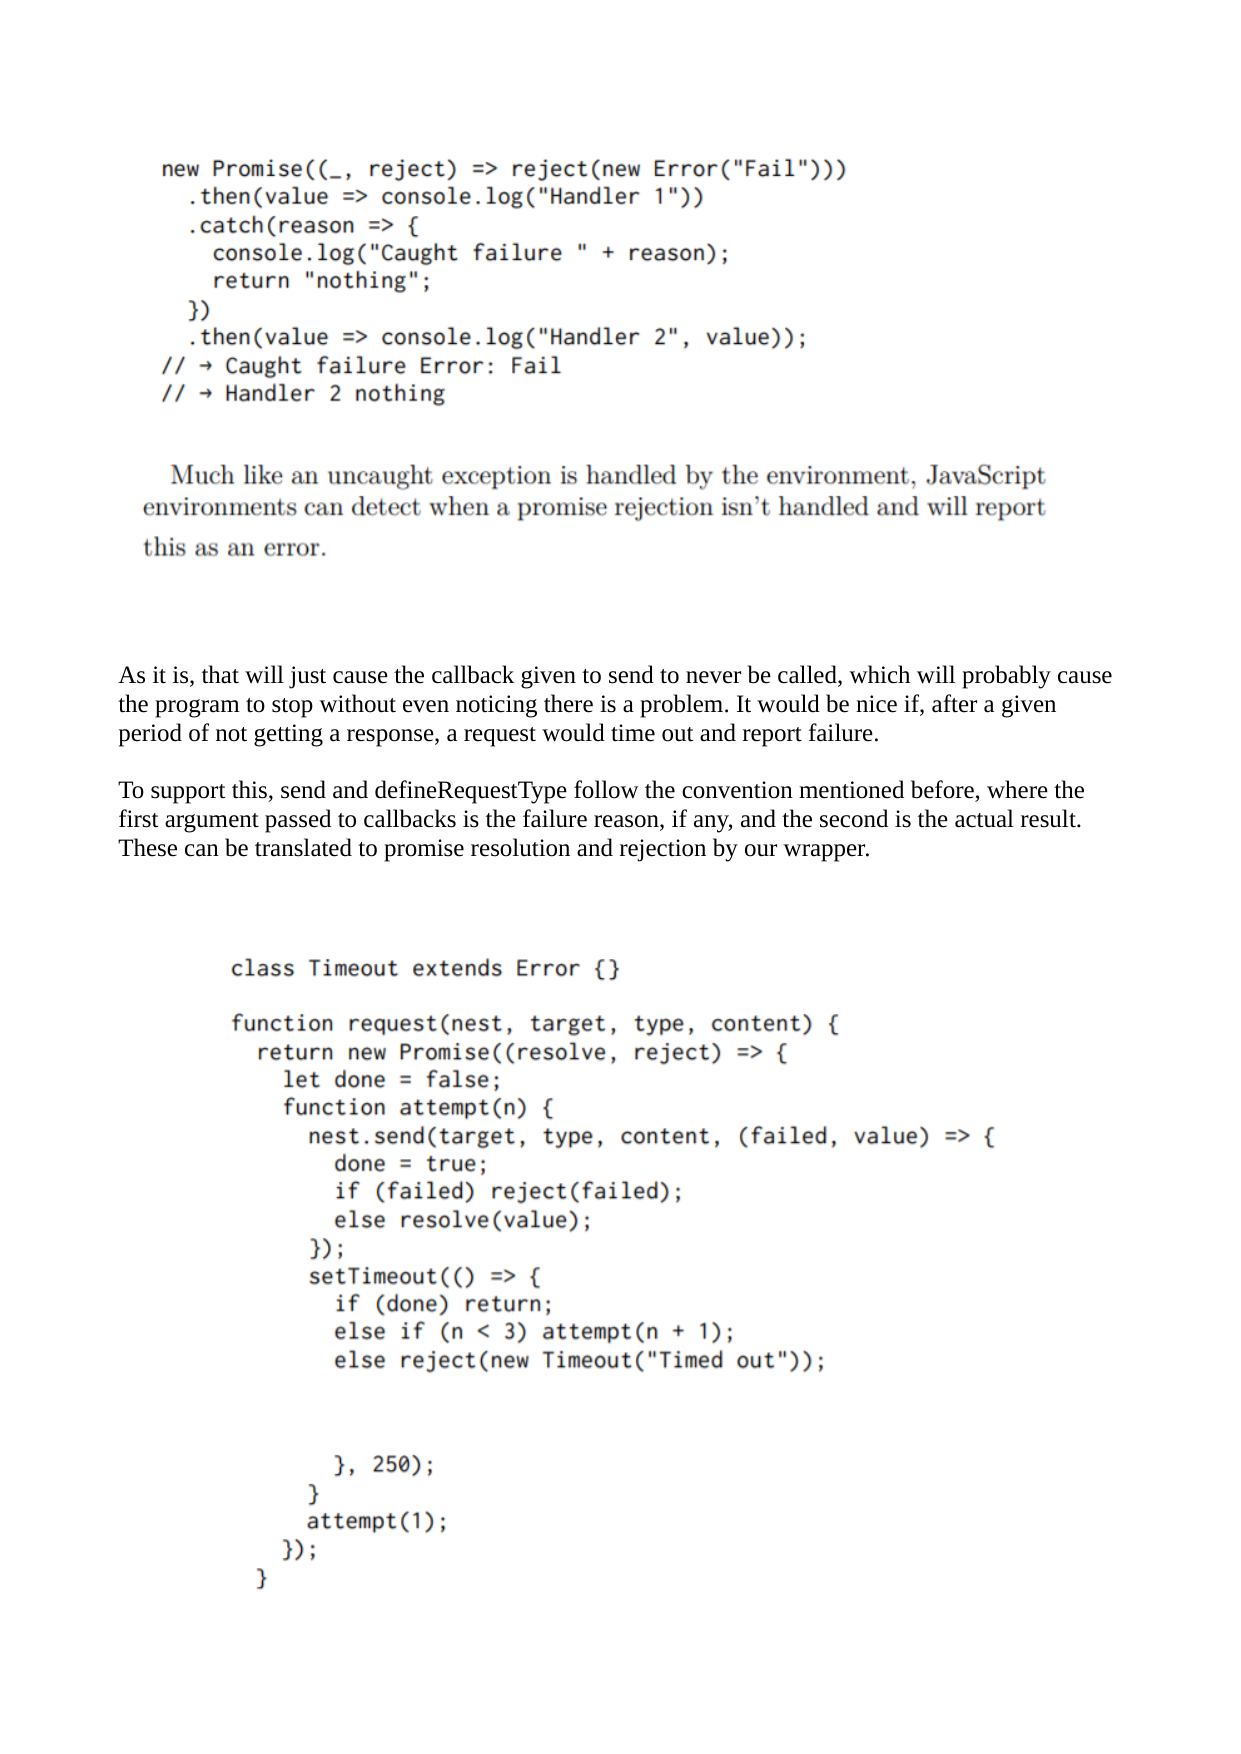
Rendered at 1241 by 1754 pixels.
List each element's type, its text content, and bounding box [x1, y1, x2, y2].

picture [193, 948, 1047, 1601]
picture [133, 146, 1107, 604]
text To support this, send and defineRequestType follow the convention mentioned before, where the first argument passed to callbacks is the failure reason, if any, and the second is the actual result. These can be translated to promise resolution and rejection by our wrapper. [118, 776, 1122, 862]
text As it is, that will just cause the callback given to send to never be called, which will probably cause the program to stop without even noticing there is a problem. It would be nice if, after a given period of not getting a response, a request would time out and report failure. [118, 661, 1122, 747]
